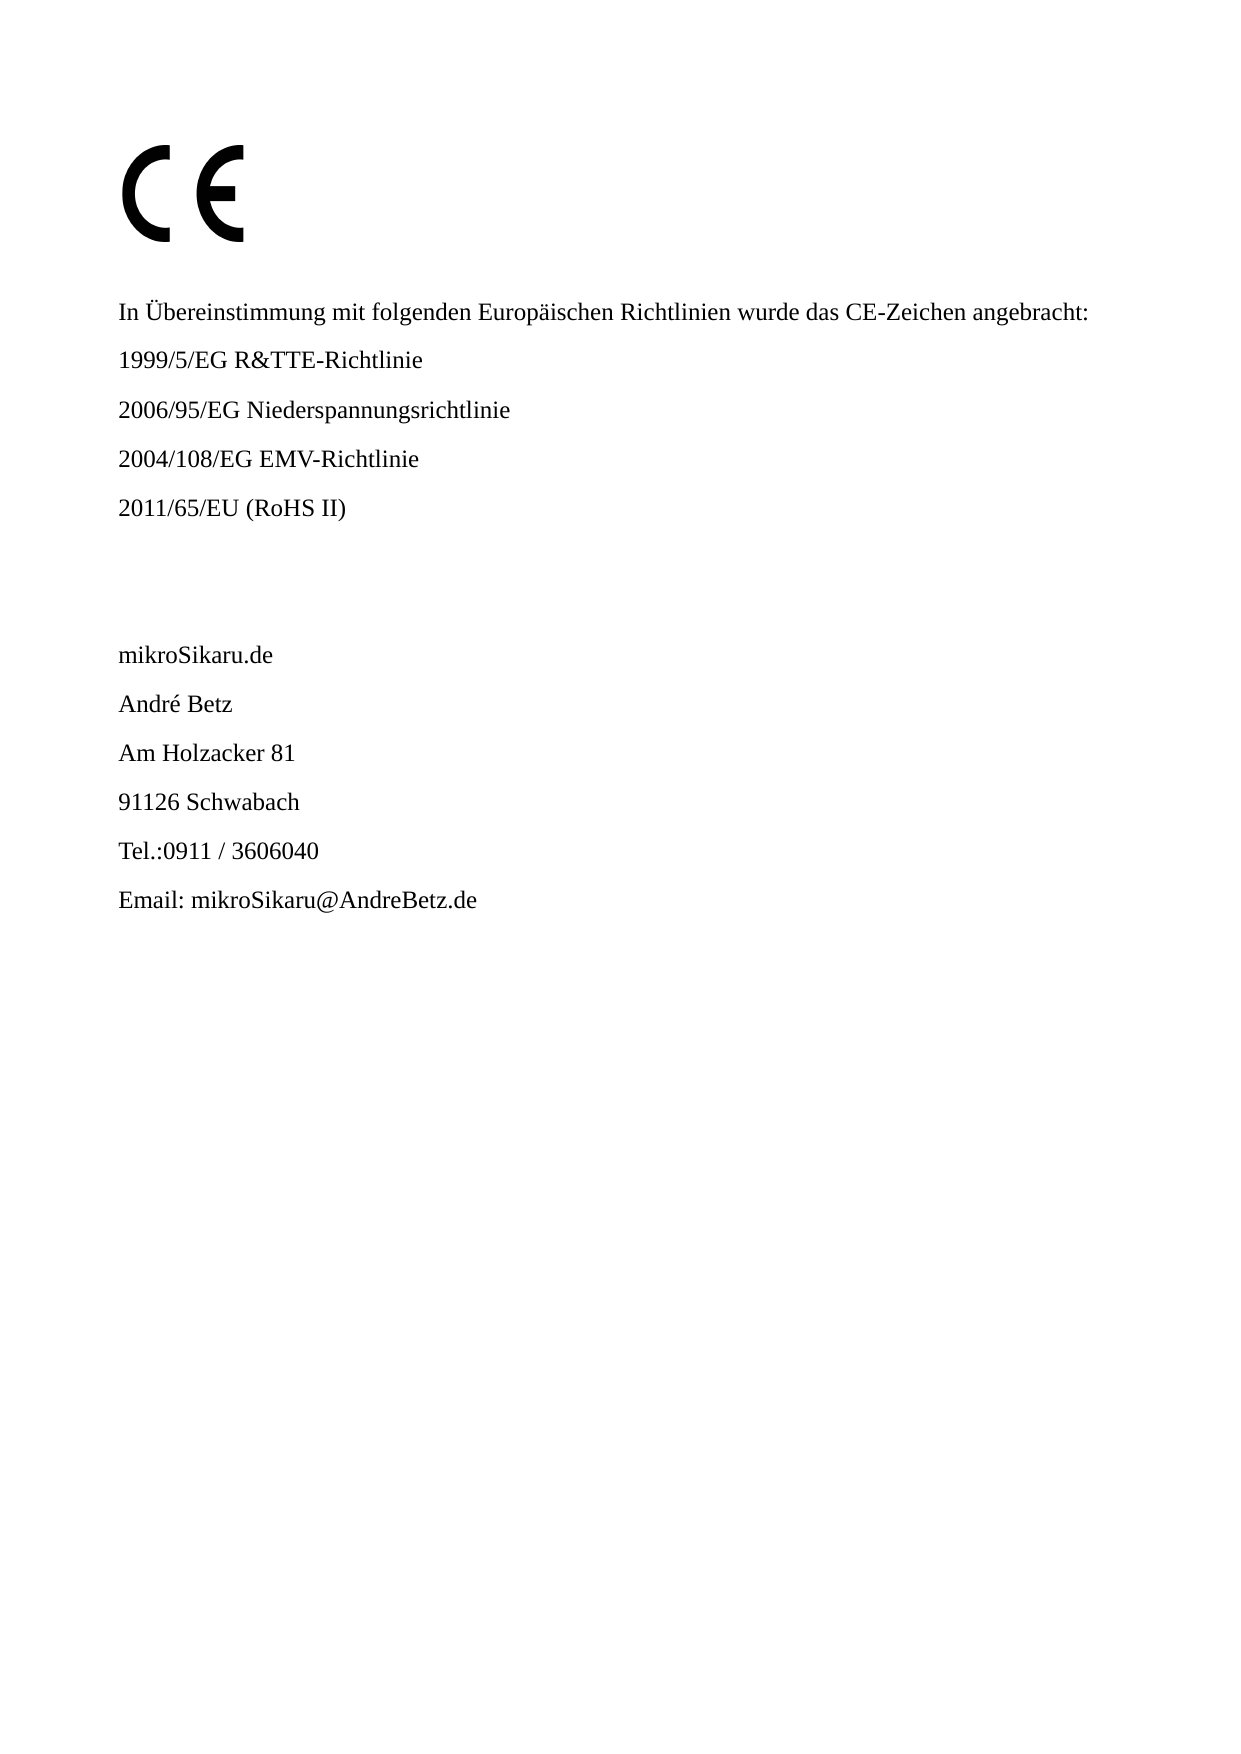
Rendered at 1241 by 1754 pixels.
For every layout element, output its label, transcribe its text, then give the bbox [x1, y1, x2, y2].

text Am Holzacker 81 [118, 738, 1122, 767]
text 91126 Schwabach [118, 787, 1122, 816]
text 2011/65/EU (RoHS II) [118, 493, 1122, 522]
text Email: mikroSikaru@AndreBetz.de [118, 885, 1122, 914]
text mikroSikaru.de [118, 640, 1122, 669]
text In Übereinstimmung mit folgenden Europäischen Richtlinien wurde das CE-Zeichen angebracht: [118, 297, 1122, 325]
text 2006/95/EG Niederspannungsrichtlinie [118, 395, 1122, 423]
text 1999/5/EG R&TTE-Richtlinie [118, 346, 1122, 374]
picture [122, 145, 244, 242]
text Tel.:0911 / 3606040 [118, 836, 1122, 865]
text André Betz [118, 689, 1122, 718]
text 2004/108/EG EMV-Richtlinie [118, 444, 1122, 472]
